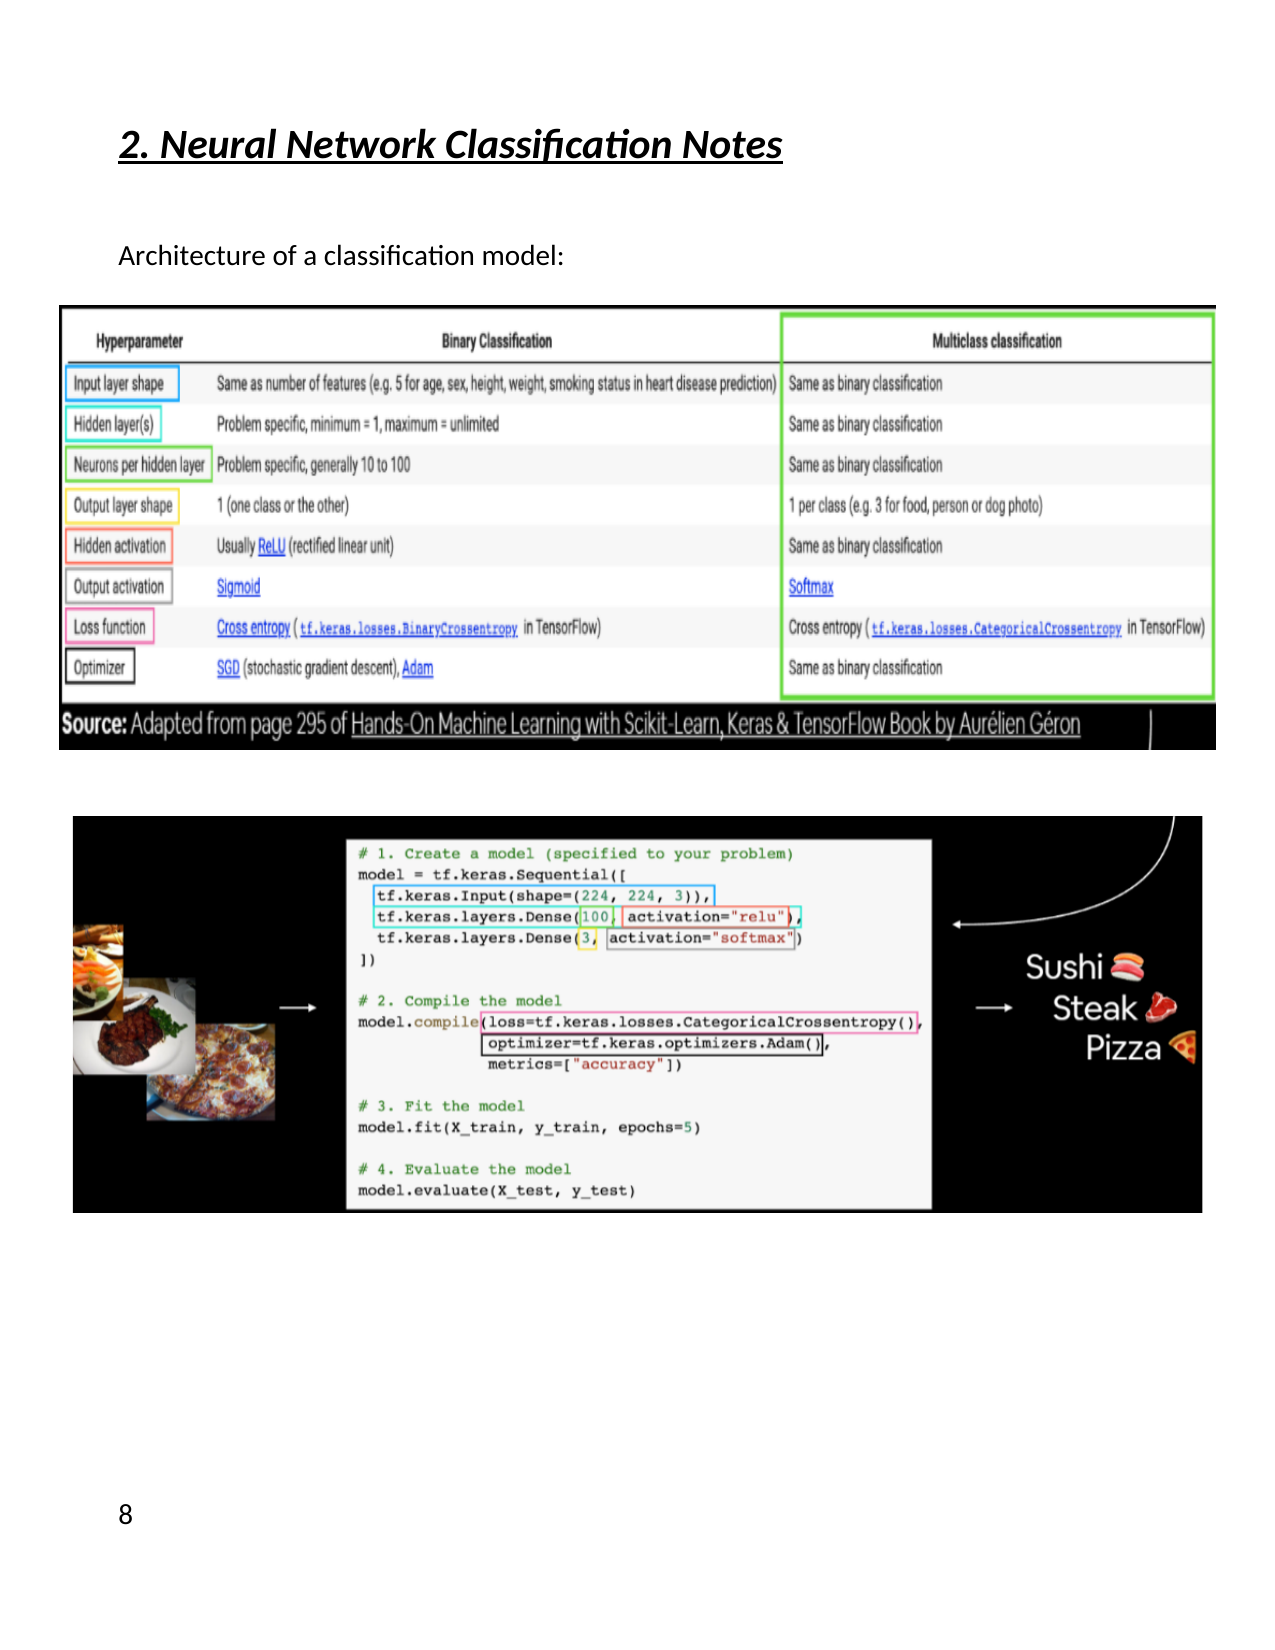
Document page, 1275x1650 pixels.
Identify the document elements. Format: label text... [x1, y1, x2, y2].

picture [59, 305, 1216, 750]
picture [72, 816, 1203, 1213]
text Architecture of a classification model: [118, 237, 1157, 273]
subtitle 2. Neural Network Classification Notes [118, 118, 1157, 169]
